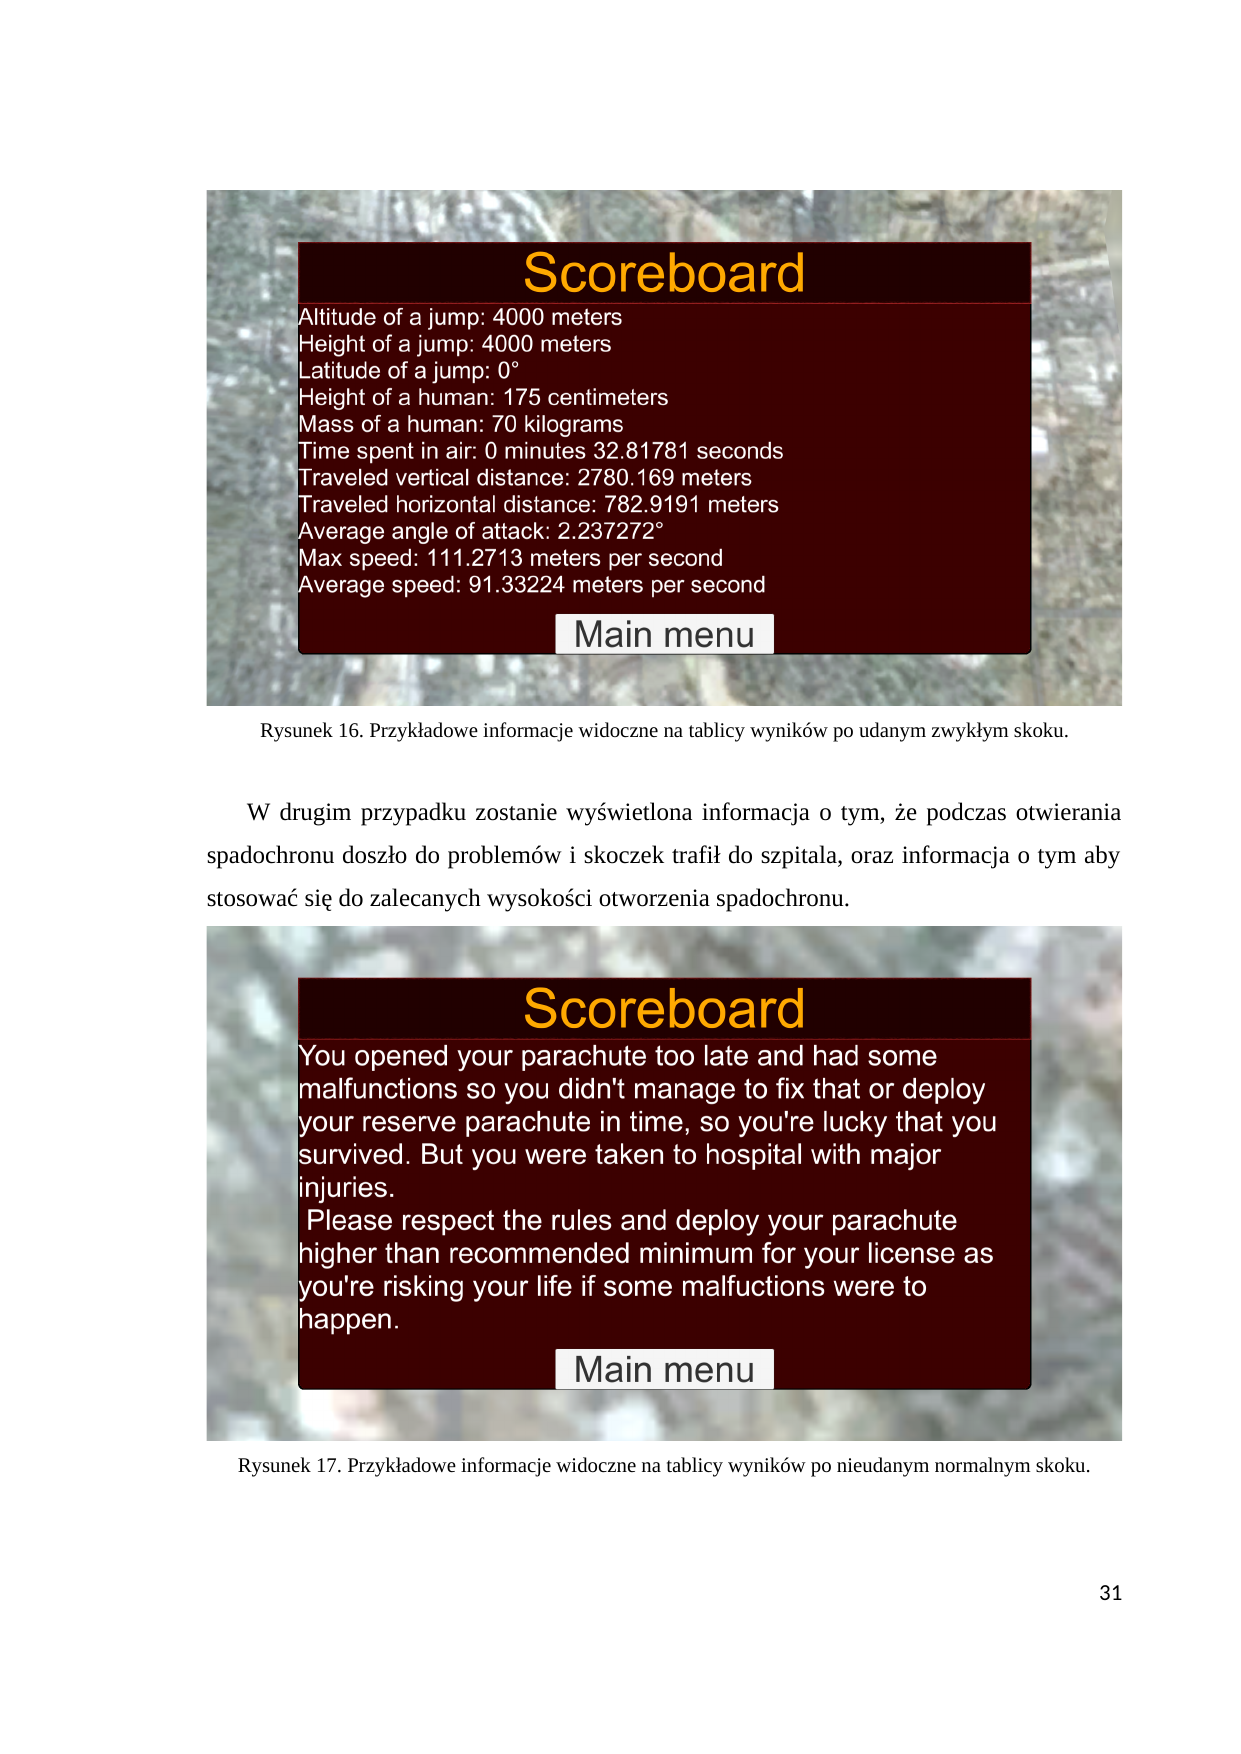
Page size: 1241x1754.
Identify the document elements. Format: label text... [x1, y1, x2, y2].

text Rysunek 17. Przykładowe informacje widoczne na tablicy wyników po nieudanym normalnym skoku. [207, 1441, 1122, 1477]
text W drugim przypadku zostanie wyświetlona informacja o tym, że podczas otwierania spadochronu doszło do problemów i skoczek trafił do szpitala, oraz informacja o tym aby stosować się do zalecanych wysokości otworzenia spadochronu. [207, 797, 1122, 912]
picture [206, 190, 1123, 706]
text Rysunek 16. Przykładowe informacje widoczne na tablicy wyników po udanym zwykłym skoku. [207, 706, 1122, 742]
picture [206, 926, 1123, 1441]
